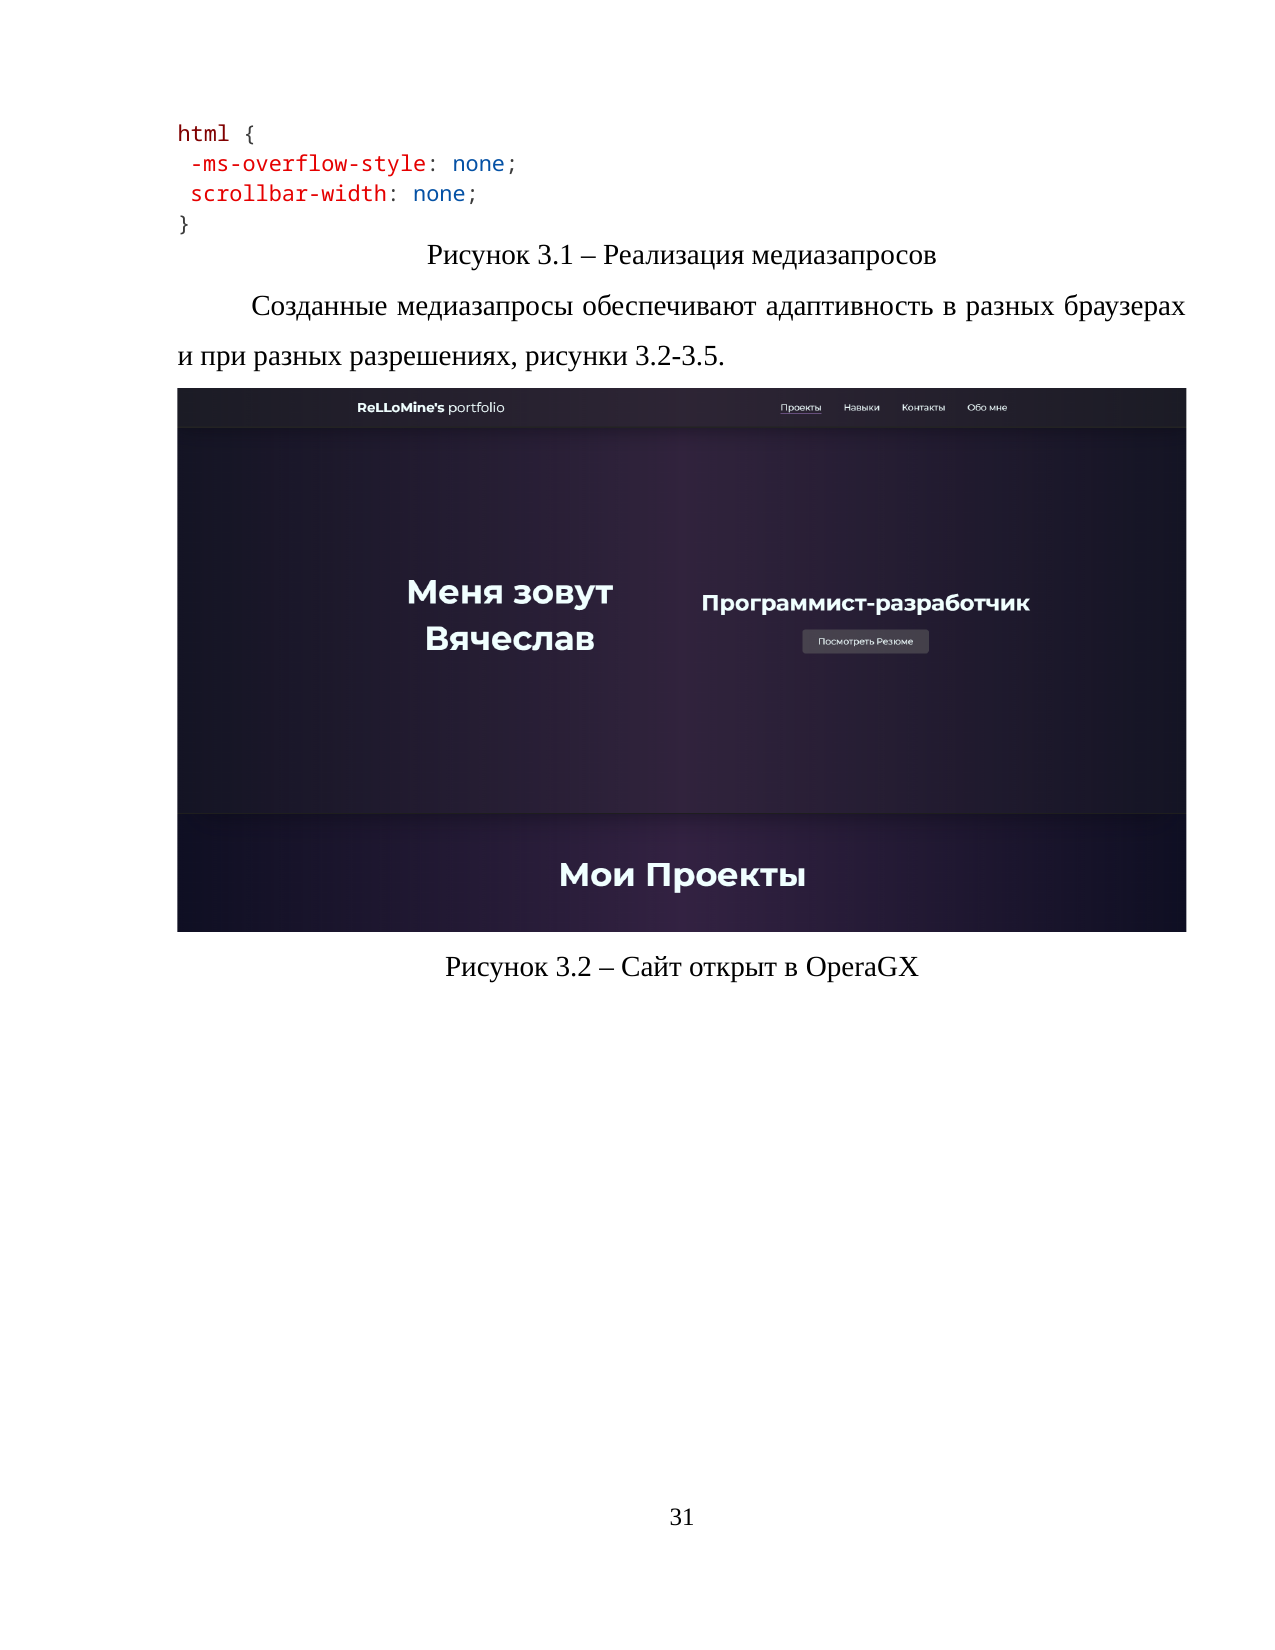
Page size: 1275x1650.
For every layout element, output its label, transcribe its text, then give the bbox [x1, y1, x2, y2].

picture [177, 388, 1187, 932]
text -ms-overflow-style: none; [177, 148, 1186, 178]
text Рисунок 3.2 – Сайт открыт в OperaGX [177, 949, 1186, 982]
text scrollbar-width: none; [177, 178, 1186, 207]
text Рисунок 3.1 – Реализация медиазапросов [177, 237, 1186, 271]
text Созданные медиазапросы обеспечивают адаптивность в разных браузерах и при разных разрешениях, рисунки 3.2-3.5. [177, 288, 1186, 371]
text } [177, 207, 1186, 237]
text html { [177, 118, 1186, 148]
